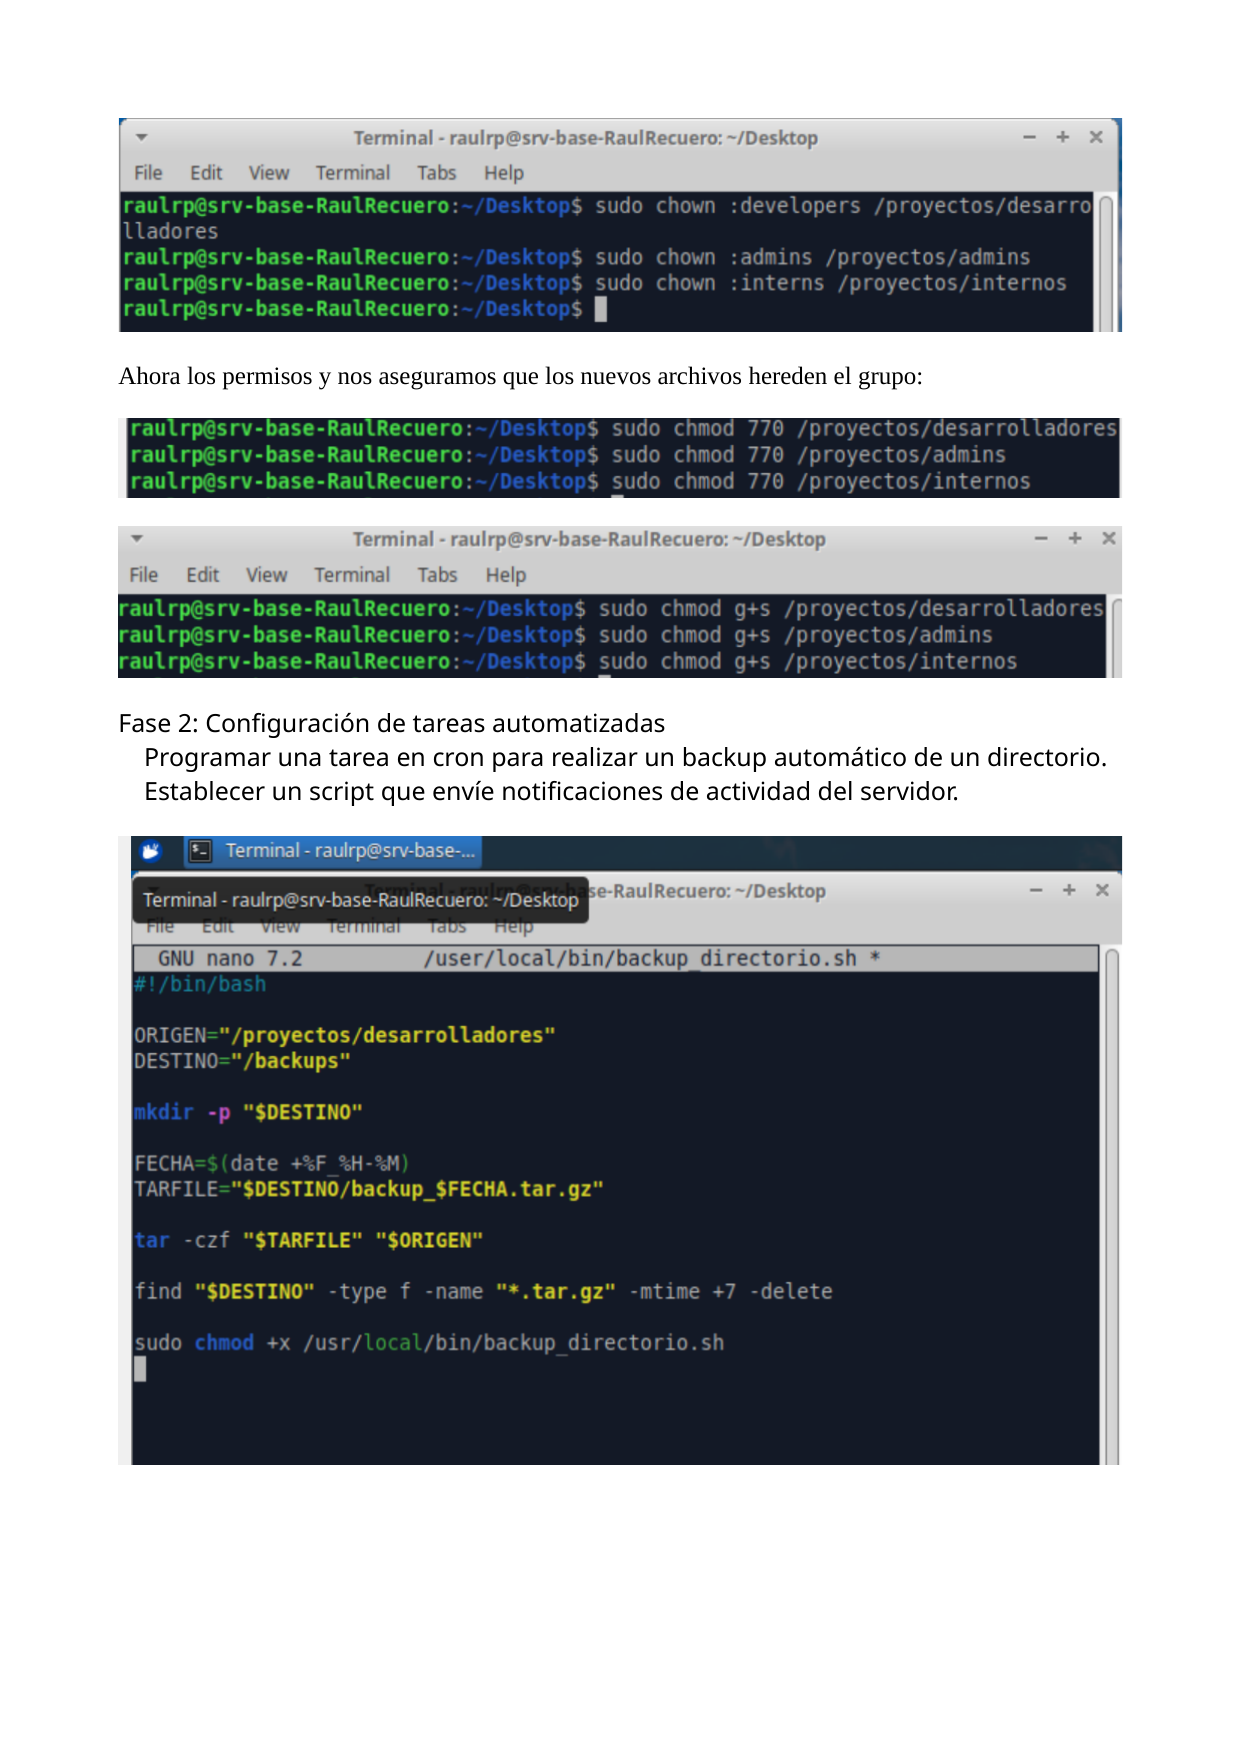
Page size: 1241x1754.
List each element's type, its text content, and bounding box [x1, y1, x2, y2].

picture [118, 418, 1123, 498]
text Ahora los permisos y nos aseguramos que los nuevos archivos hereden el grupo: [118, 361, 1122, 389]
picture [118, 118, 1123, 332]
picture [118, 526, 1123, 678]
text Fase 2: Configuración de tareas automatizadas ✅ Programar una tarea en cron para realizar un backup automático de un directorio. ✅ Establecer un script que envíe notificaciones de actividad del servidor. [118, 706, 1122, 808]
picture [118, 836, 1123, 1465]
